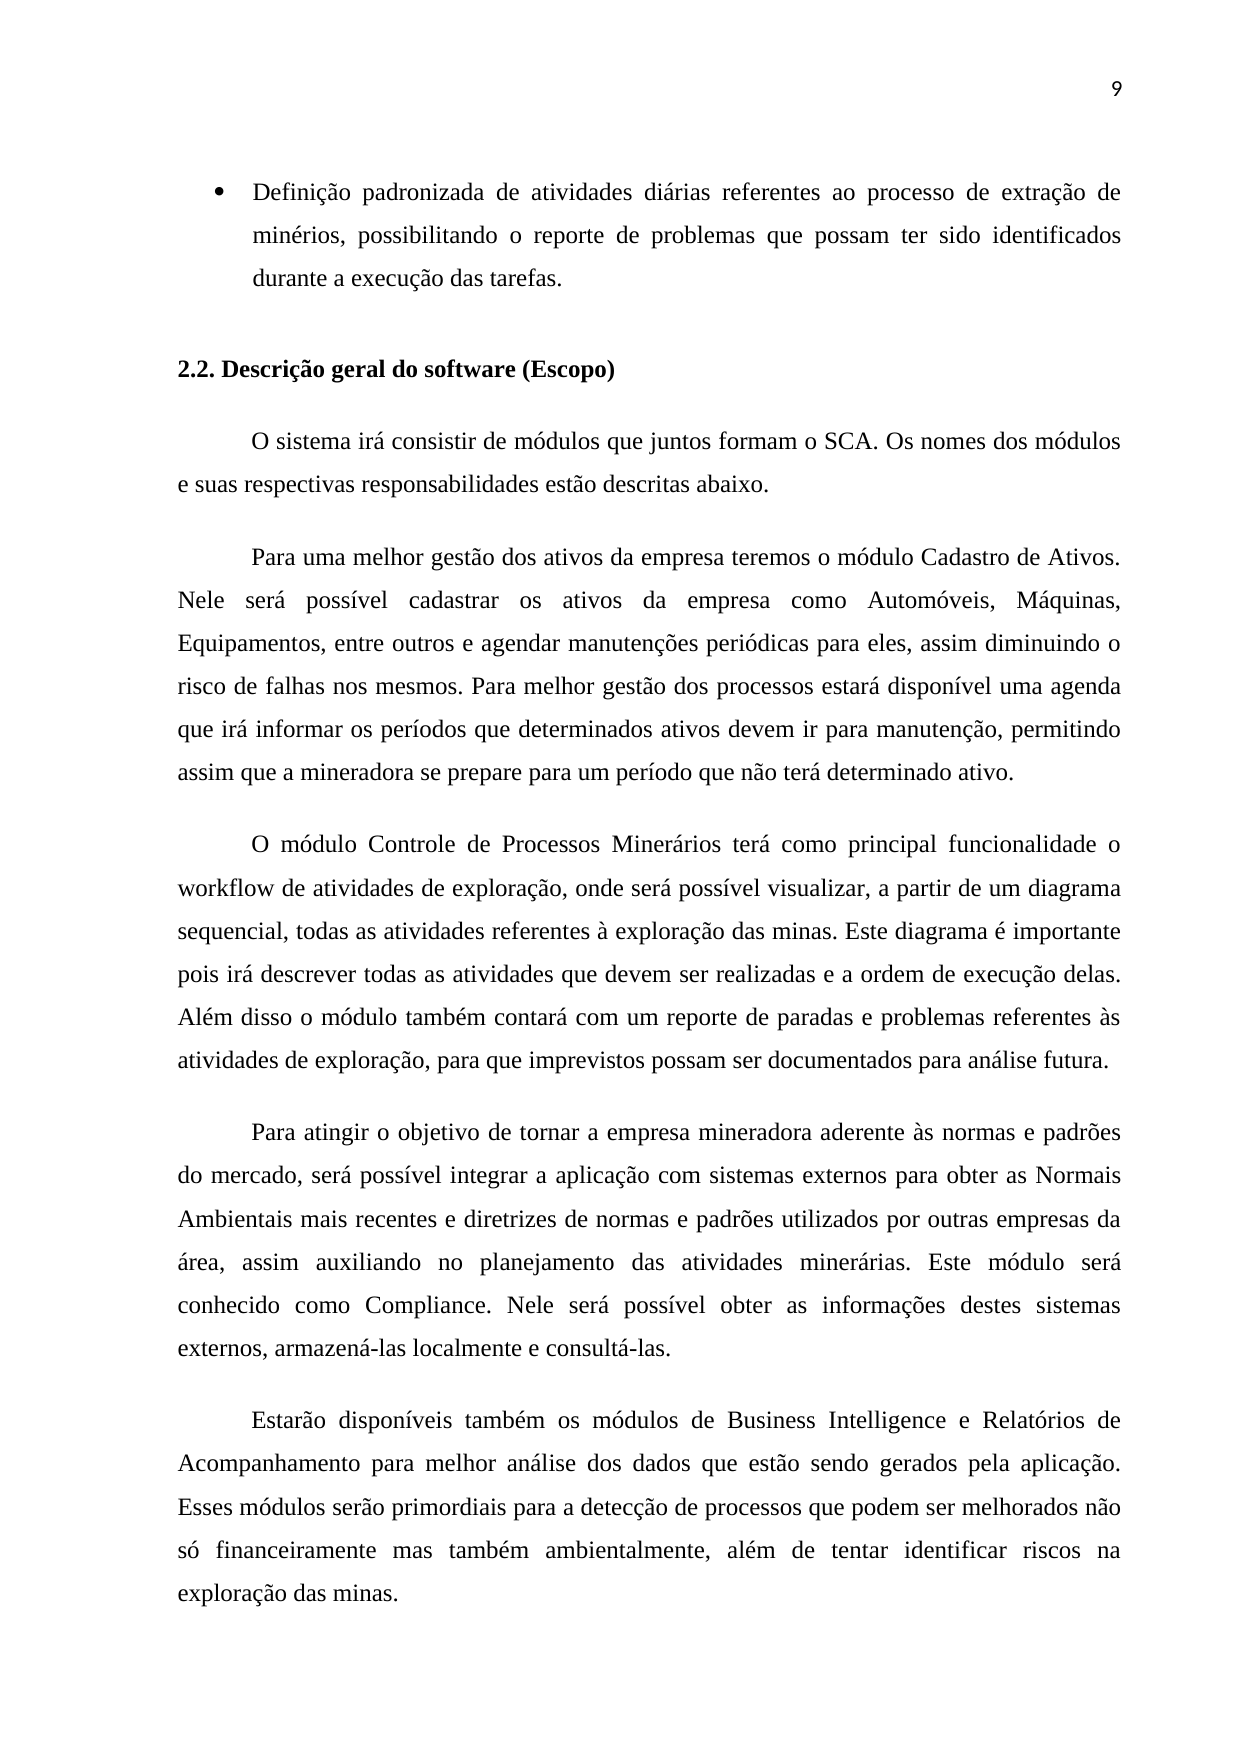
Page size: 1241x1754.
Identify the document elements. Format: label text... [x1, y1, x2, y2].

list Definição padronizada de atividades diárias referentes ao processo de extração de minérios, possibilitando o reporte de problemas que possam ter sido identificados durante a execução das tarefas. [215, 177, 1122, 292]
subtitle 2.2. Descrição geral do software (Escopo) [177, 354, 1122, 383]
text Para atingir o objetivo de tornar a empresa mineradora aderente às normas e padrões do mercado, será possível integrar a aplicação com sistemas externos para obter as Normais Ambientais mais recentes e diretrizes de normas e padrões utilizados por outras empresas da área, assim auxiliando no planejamento das atividades minerárias. Este módulo será conhecido como Compliance. Nele será possível obter as informações destes sistemas externos, armazená-las localmente e consultá-las. [177, 1117, 1122, 1362]
text O sistema irá consistir de módulos que juntos formam o SCA. Os nomes dos módulos e suas respectivas responsabilidades estão descritas abaixo. [177, 426, 1122, 498]
text Estarão disponíveis também os módulos de Business Intelligence e Relatórios de Acompanhamento para melhor análise dos dados que estão sendo gerados pela aplicação. Esses módulos serão primordiais para a detecção de processos que podem ser melhorados não só financeiramente mas também ambientalmente, além de tentar identificar riscos na exploração das minas. [177, 1405, 1122, 1607]
text O módulo Controle de Processos Minerários terá como principal funcionalidade o workflow de atividades de exploração, onde será possível visualizar, a partir de um diagrama sequencial, todas as atividades referentes à exploração das minas. Este diagrama é importante pois irá descrever todas as atividades que devem ser realizadas e a ordem de execução delas. Além disso o módulo também contará com um reporte de paradas e problemas referentes às atividades de exploração, para que imprevistos possam ser documentados para análise futura. [177, 829, 1122, 1074]
text Para uma melhor gestão dos ativos da empresa teremos o módulo Cadastro de Ativos. Nele será possível cadastrar os ativos da empresa como Automóveis, Máquinas, Equipamentos, entre outros e agendar manutenções periódicas para eles, assim diminuindo o risco de falhas nos mesmos. Para melhor gestão dos processos estará disponível uma agenda que irá informar os períodos que determinados ativos devem ir para manutenção, permitindo assim que a mineradora se prepare para um período que não terá determinado ativo. [177, 542, 1122, 786]
